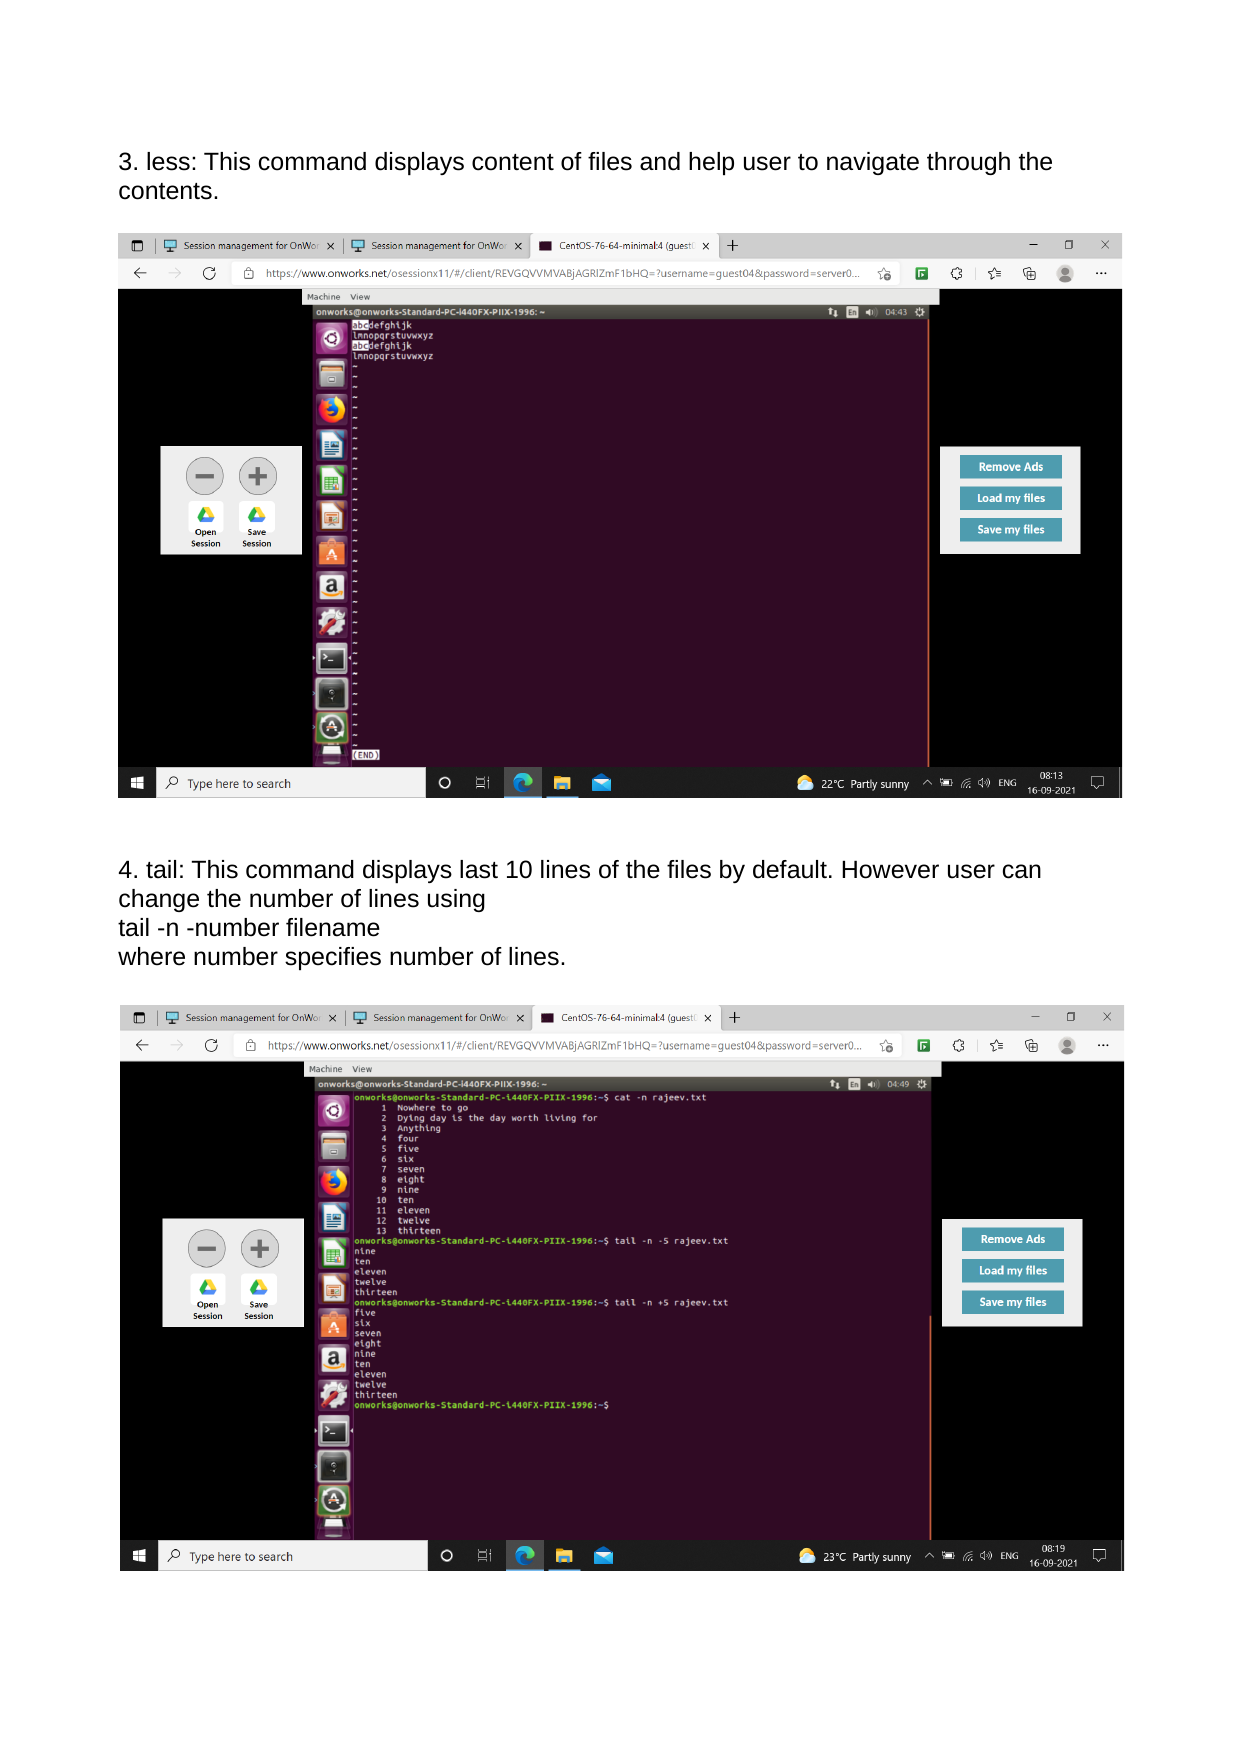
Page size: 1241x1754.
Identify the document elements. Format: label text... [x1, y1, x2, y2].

picture [120, 1005, 1125, 1571]
text tail -n -number filename [118, 913, 1122, 942]
text 3. less: This command displays content of files and help user to navigate through the contents. [118, 147, 1122, 204]
text where number specifies number of lines. [118, 942, 1122, 970]
picture [118, 233, 1123, 798]
text 4. tail: This command displays last 10 lines of the files by default. However user can change the number of lines using [118, 855, 1122, 913]
